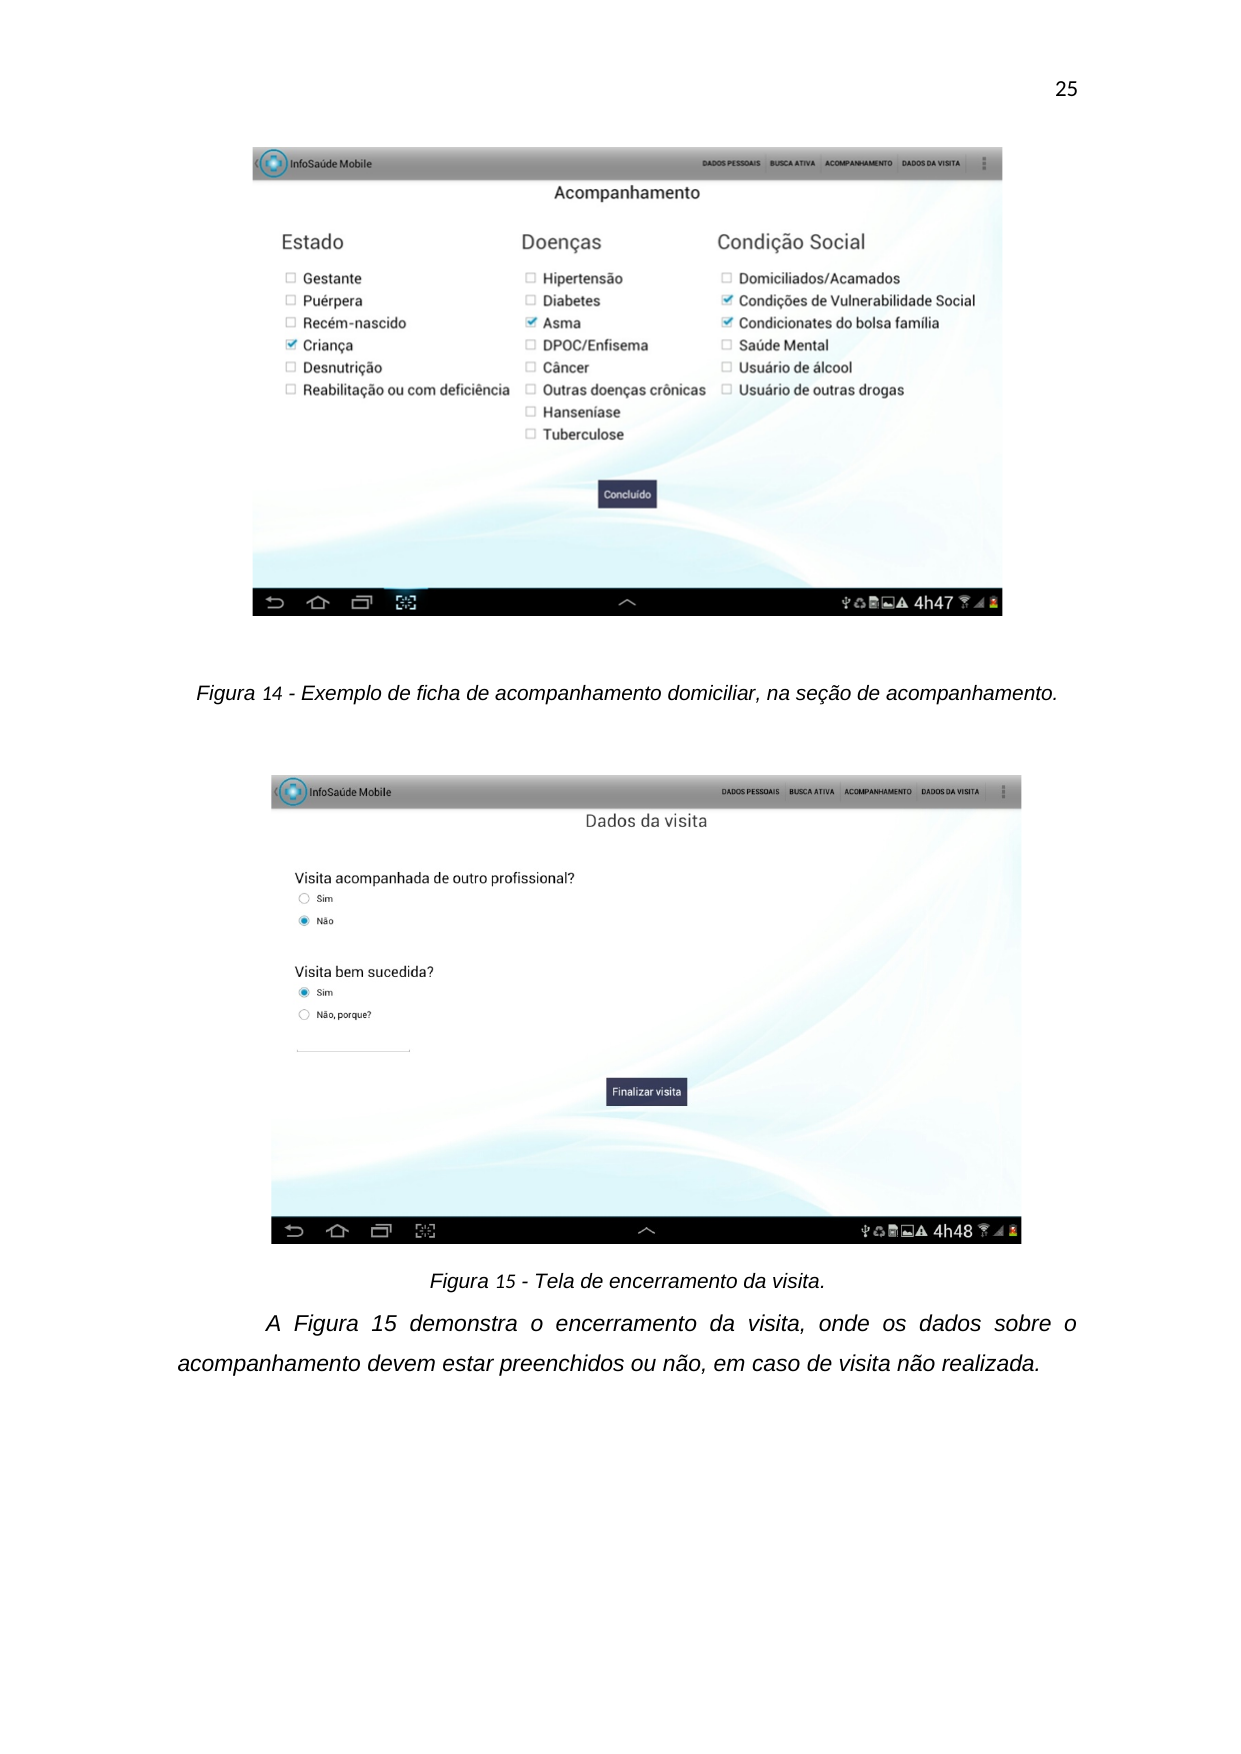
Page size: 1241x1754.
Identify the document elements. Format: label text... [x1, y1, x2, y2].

picture [252, 147, 1003, 616]
text A Figura 15 demonstra o encerramento da visita, onde os dados sobre o acompanhamento devem estar preenchidos ou não, em caso de visita não realizada. [177, 1310, 1078, 1376]
text Figura 15 - Tela de encerramento da visita. [177, 1269, 1078, 1294]
text Figura 14 - Exemplo de ficha de acompanhamento domiciliar, na seção de acompanhamento. [177, 681, 1078, 706]
picture [271, 775, 1022, 1244]
